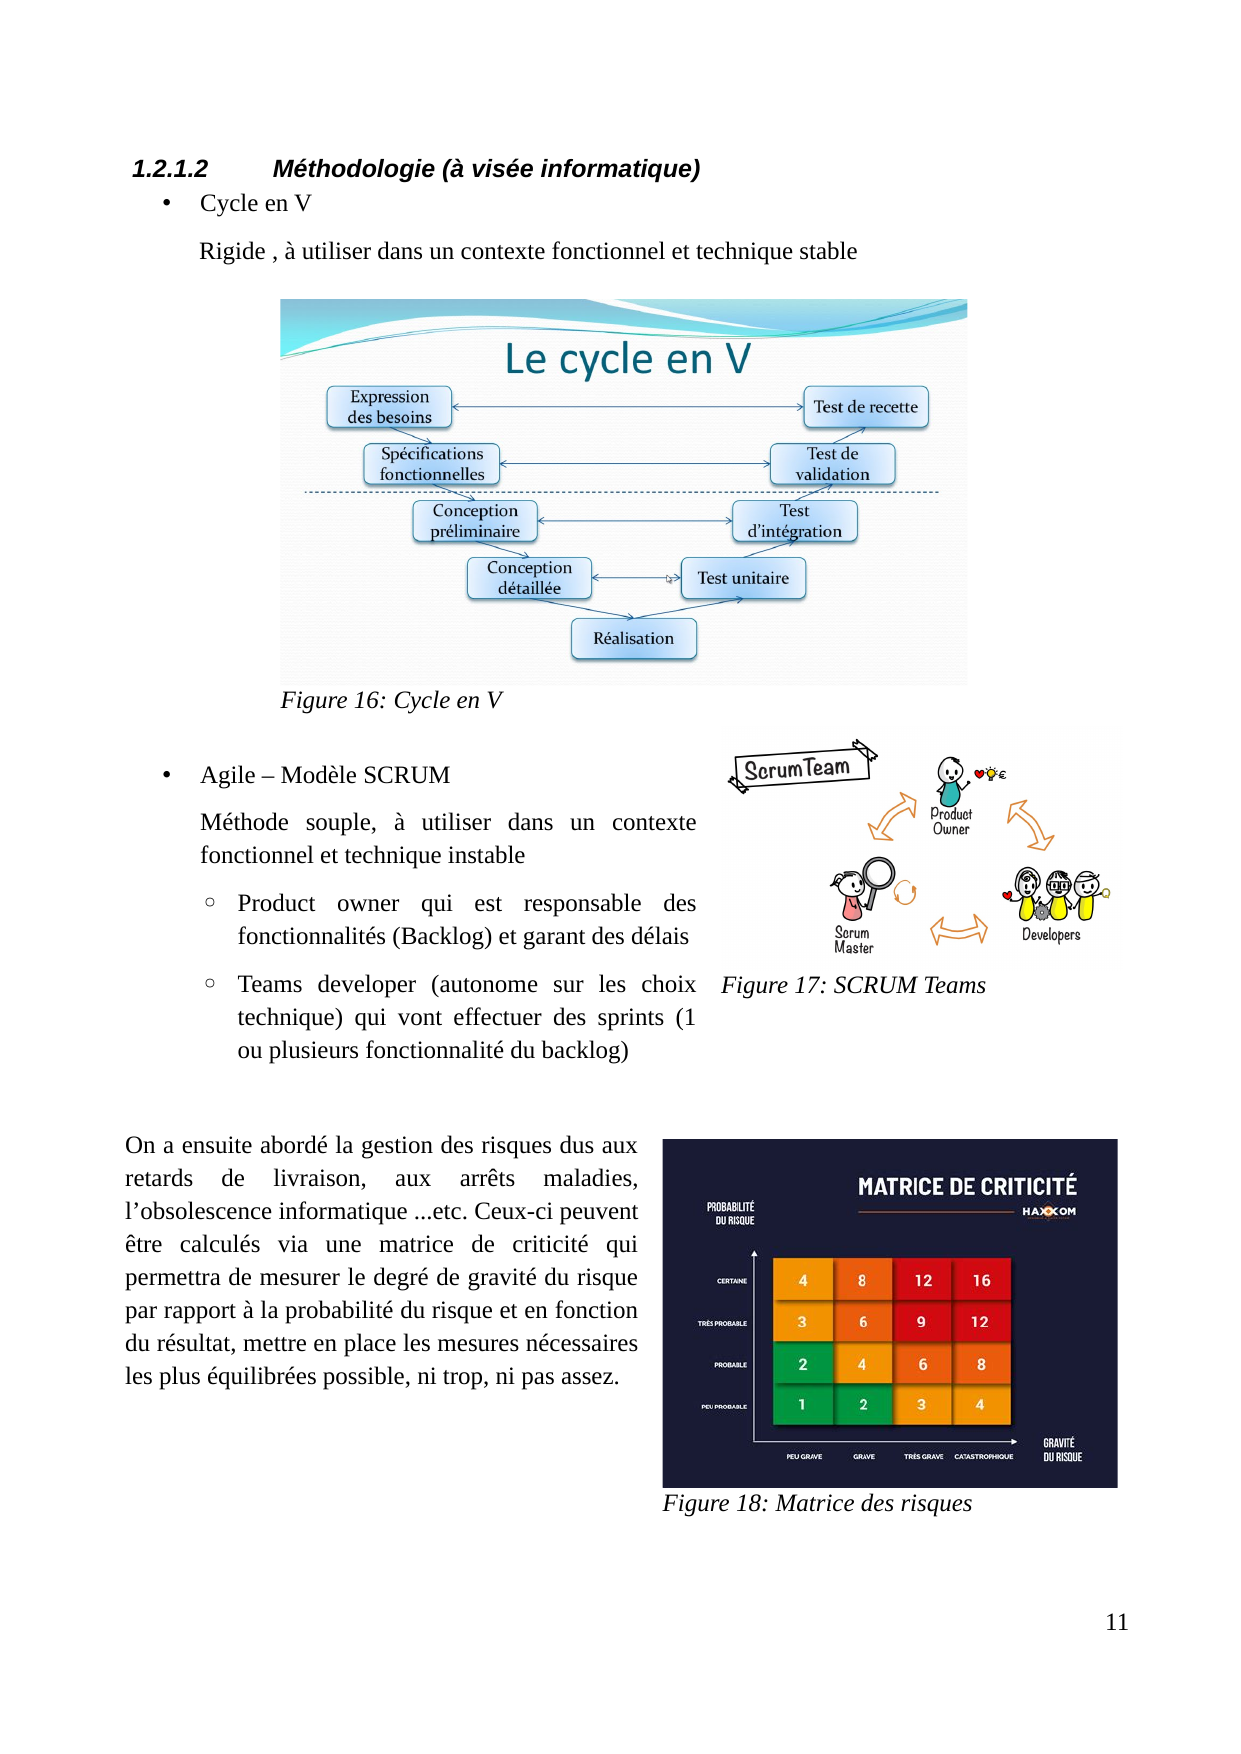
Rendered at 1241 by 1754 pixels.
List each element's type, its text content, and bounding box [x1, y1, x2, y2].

text [280, 282, 968, 299]
list Agile – Modèle SCRUM [162, 760, 720, 788]
list Cycle en V [162, 188, 1123, 217]
list Méthode souple, à utiliser dans un contexte fonctionnel et technique instable [162, 807, 720, 869]
picture [280, 299, 968, 686]
list Product owner qui est responsable des fonctionnalités (Backlog) et garant des délais [200, 888, 720, 950]
text Figure 18: Matrice des risques [662, 1488, 1117, 1516]
text On a ensuite abordé la gestion des risques dus aux retards de livraison, aux arrêts maladies, l’obsolescence informatique ...etc. Ceux-ci peuvent être calculés via une matrice de criticité qui permettra de mesurer le degré de gravité du risque par rapport à la probabilité du risque et en fonction du résultat, mettre en place les mesures nécessaires les plus équilibrées possible, ni trop, ni pas assez. [125, 1127, 1123, 1390]
text Figure 16: Cycle en V [280, 686, 968, 714]
picture [662, 1139, 1118, 1488]
list Teams developer (autonome sur les choix technique) qui vont effectuer des sprints (1 ou plusieurs fonctionnalité du backlog) [200, 969, 1123, 1063]
subtitle Méthodologie (à visée informatique) [125, 153, 1123, 182]
text Figure 17: SCRUM Teams [721, 971, 1123, 999]
text Rigide , à utiliser dans un contexte fonctionnel et technique stable [125, 236, 1123, 265]
picture [720, 726, 1123, 971]
